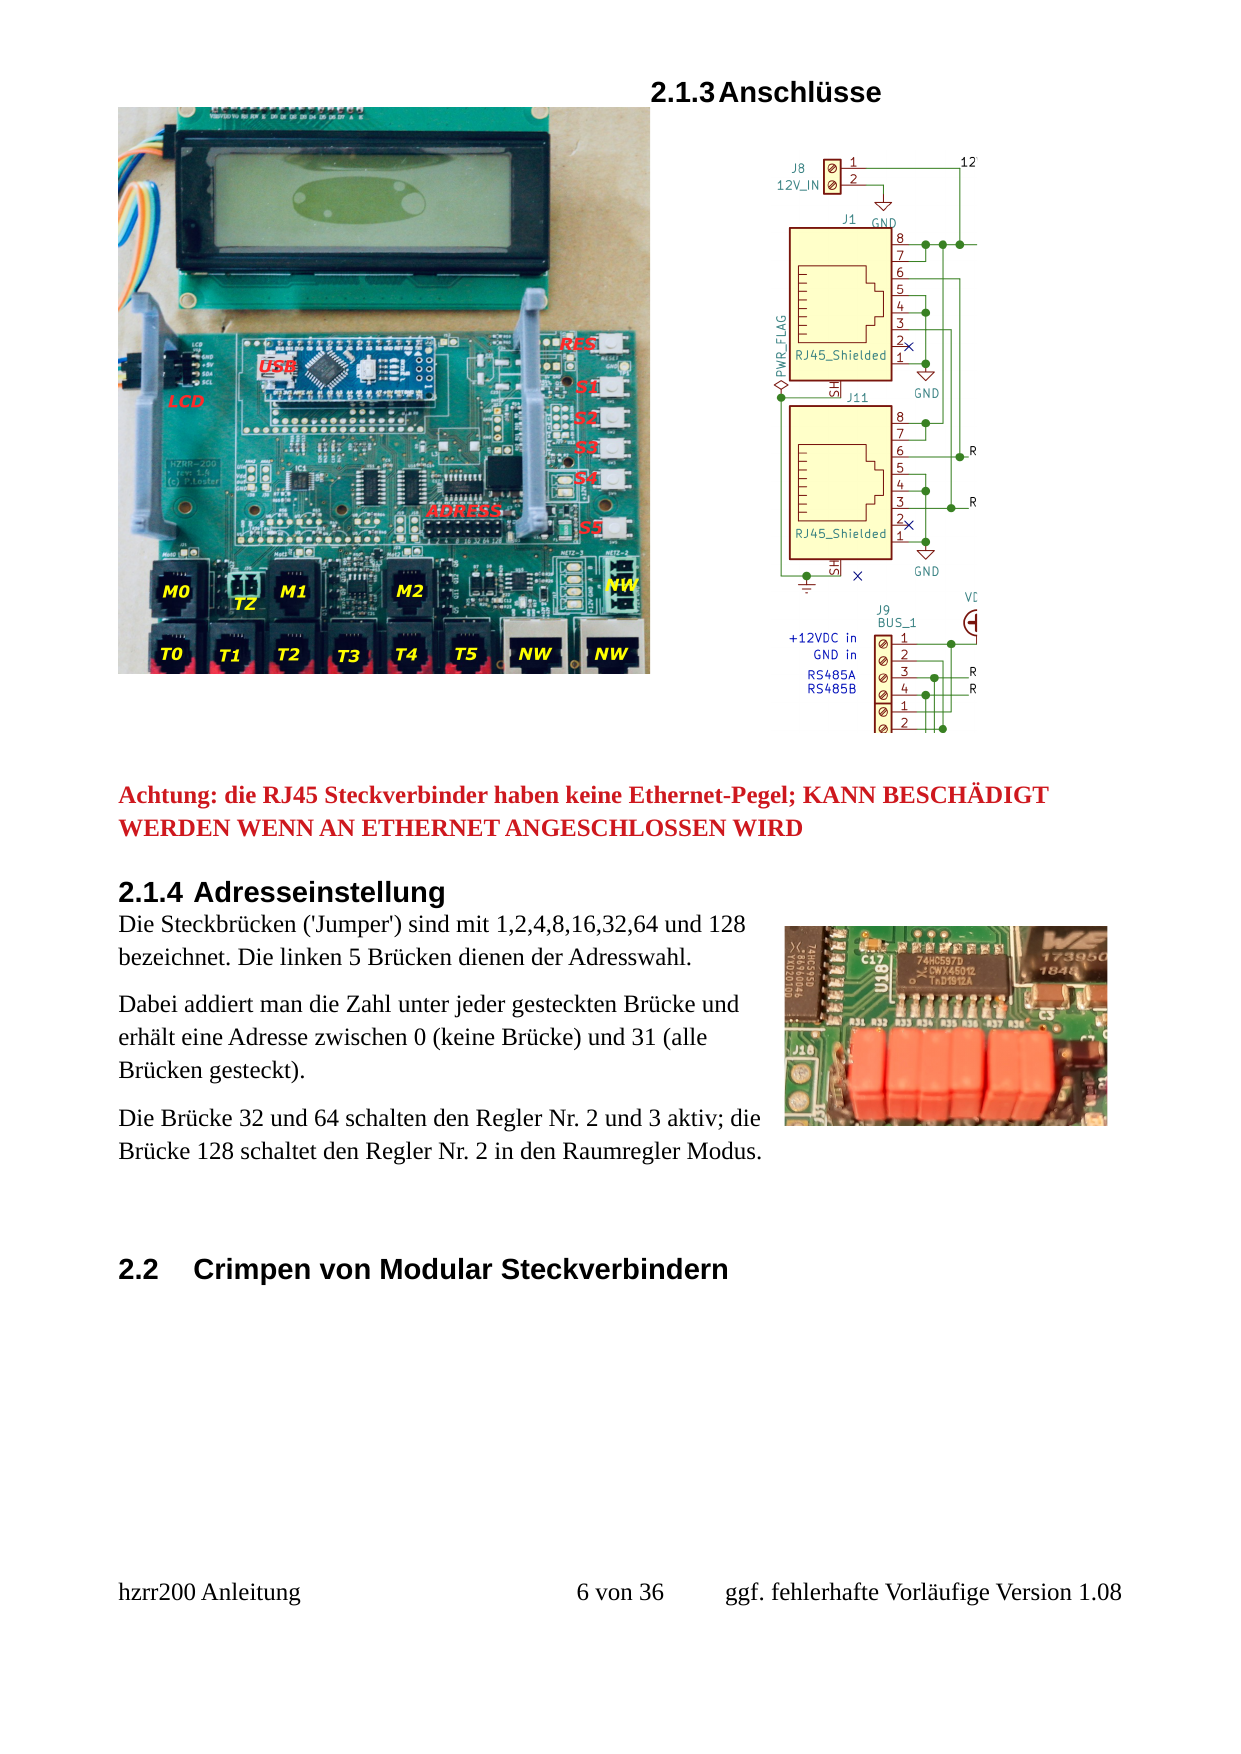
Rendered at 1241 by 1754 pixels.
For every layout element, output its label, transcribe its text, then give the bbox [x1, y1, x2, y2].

text Achtung: die RJ45 Steckverbinder haben keine Ethernet-Pegel; KANN BESCHÄDIGT WERDEN WENN AN ETHERNET ANGESCHLOSSEN WIRD [118, 780, 1122, 842]
picture [118, 107, 651, 674]
text Bild 3: Steckbrücken für Adresse und Optionen [784, 907, 1107, 926]
subtitle Crimpen von Modular Steckverbindern [118, 1252, 1122, 1286]
text Dabei addiert man die Zahl unter jeder gesteckten Brücke und erhält eine Adresse zwischen 0 (keine Brücke) und 31 (alle Brücken gesteckt). [118, 989, 784, 1084]
text Die Steckbrücken ('Jumper') sind mit 1,2,4,8,16,32,64 und 128 bezeichnet. Die linken 5 Brücken dienen der Adresswahl. [118, 909, 784, 970]
text Die Brücke 32 und 64 schalten den Regler Nr. 2 und 3 aktiv; die Brücke 128 schaltet den Regler Nr. 2 in den Raumregler Modus. [118, 1103, 1122, 1165]
picture [784, 926, 1108, 1126]
picture [770, 150, 978, 733]
text Bild 2: Durchverbundene Pins 4-Pol Steckklemmen und RJ45 Stecker [771, 131, 977, 150]
subtitle Adresseinstellung [118, 875, 1122, 909]
text Bild 1: Anschlüsse, Schalter, Adresse [118, 87, 650, 107]
subtitle Anschlüsse [650, 75, 1122, 108]
